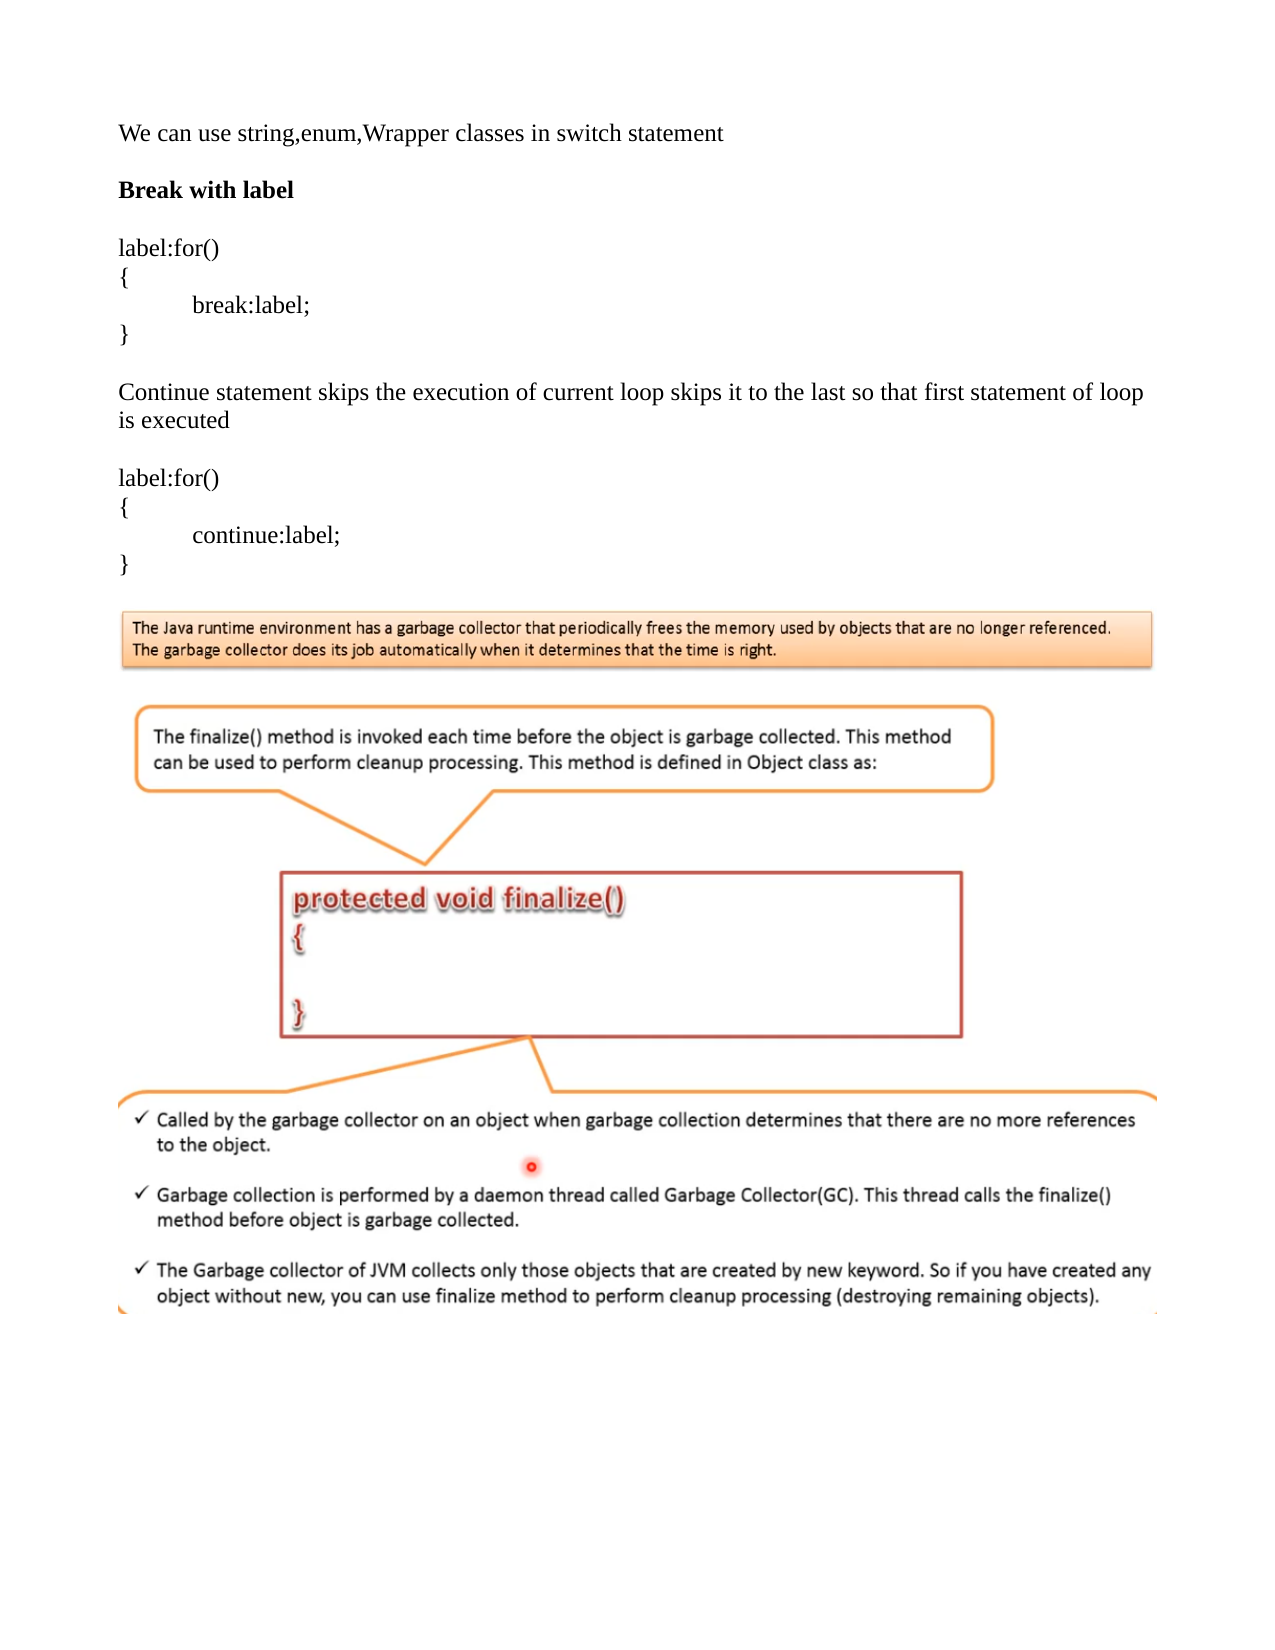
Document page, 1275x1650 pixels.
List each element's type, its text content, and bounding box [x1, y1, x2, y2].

picture [118, 700, 1157, 1314]
text Break with label [118, 176, 1157, 204]
text { [118, 262, 1157, 291]
text } [118, 319, 1157, 348]
text label:for() [118, 463, 1157, 492]
text label:for() [118, 233, 1157, 262]
text { [118, 492, 1157, 521]
picture [118, 606, 1157, 672]
text We can use string,enum,Wrapper classes in switch statement [118, 118, 1157, 147]
text continue:label; [118, 521, 1157, 549]
text break:label; [118, 291, 1157, 319]
text } [118, 549, 1157, 578]
text Continue statement skips the execution of current loop skips it to the last so that first statement of loop is executed [118, 377, 1157, 434]
